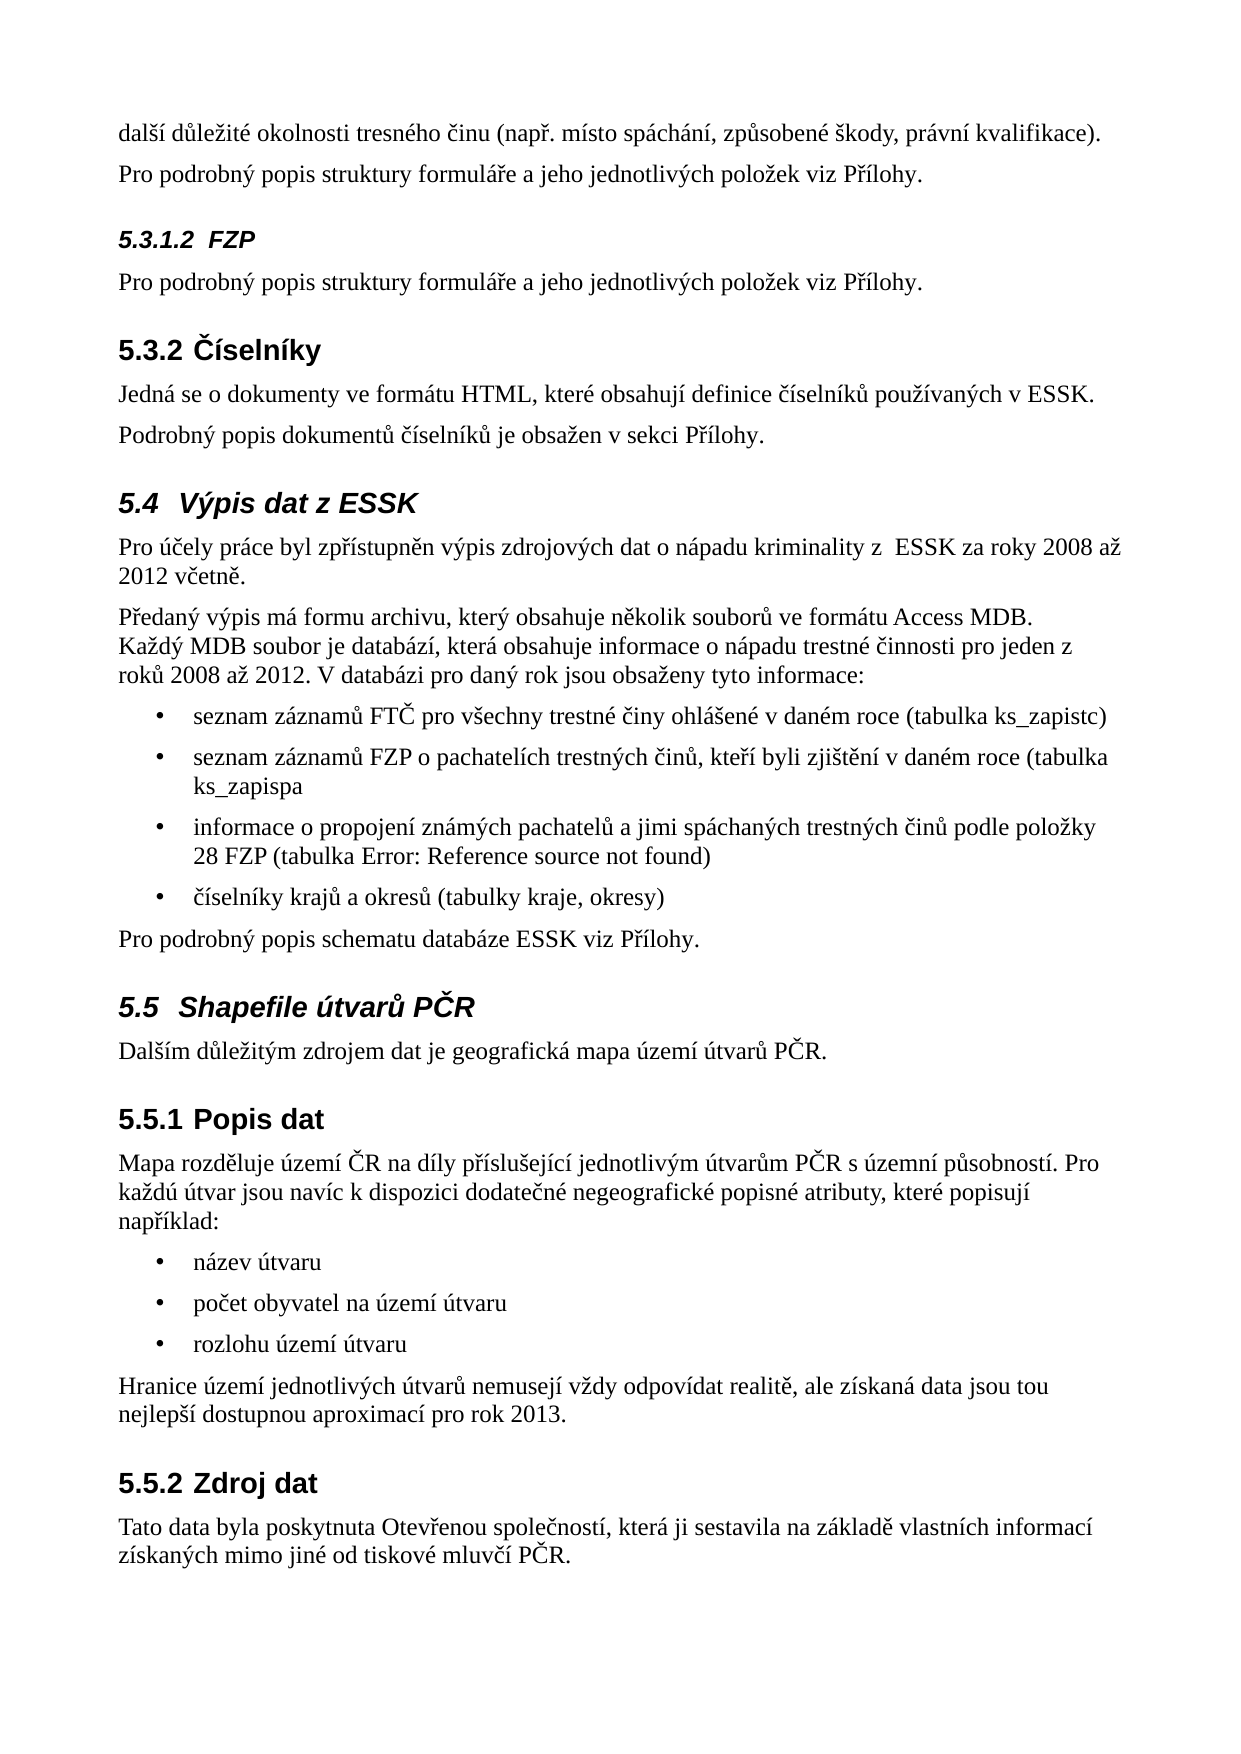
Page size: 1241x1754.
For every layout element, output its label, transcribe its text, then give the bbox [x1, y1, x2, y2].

list seznam záznamů FTČ pro všechny trestné činy ohlášené v daném roce (tabulka ks_zapistc) [156, 701, 1122, 730]
text Předaný výpis má formu archivu, který obsahuje několik souborů ve formátu Access MDB. Každý MDB soubor je databází, která obsahuje informace o nápadu trestné činnosti pro jeden z roků 2008 až 2012. V databázi pro daný rok jsou obsaženy tyto informace: [118, 602, 1122, 689]
text Tato data byla poskytnuta Otevřenou společností, která ji sestavila na základě vlastních informací získaných mimo jiné od tiskové mluvčí PČR. [118, 1512, 1122, 1569]
text Pro podrobný popis struktury formuláře a jeho jednotlivých položek viz Přílohy. [118, 159, 1122, 188]
text Podrobný popis dokumentů číselníků je obsažen v sekci Přílohy. [118, 420, 1122, 449]
subtitle Výpis dat z ESSK [118, 486, 1122, 520]
text Pro účely práce byl zpřístupněn výpis zdrojových dat o nápadu kriminality z ESSK za roky 2008 až 2012 včetně. [118, 532, 1122, 590]
list seznam záznamů FZP o pachatelích trestných činů, kteří byli zjištění v daném roce (tabulka ks_zapispa [156, 742, 1122, 800]
text Mapa rozděluje území ČR na díly příslušející jednotlivým útvarům PČR s územní působností. Pro každú útvar jsou navíc k dispozici dodatečné negeografické popisné atributy, které popisují například: [118, 1148, 1122, 1234]
text Pro podrobný popis struktury formuláře a jeho jednotlivých položek viz Přílohy. [118, 267, 1122, 295]
subtitle Číselníky [118, 333, 1122, 366]
subtitle Shapefile útvarů PČR [118, 990, 1122, 1023]
text další důležité okolnosti tresného činu (např. místo spáchání, způsobené škody, právní kvalifikace). [118, 118, 1122, 147]
subtitle Zdroj dat [118, 1466, 1122, 1499]
text Pro podrobný popis schematu databáze ESSK viz Přílohy. [118, 924, 1122, 952]
text Hranice území jednotlivých útvarů nemusejí vždy odpovídat realitě, ale získaná data jsou tou nejlepší dostupnou aproximací pro rok 2013. [118, 1371, 1122, 1428]
subtitle Popis dat [118, 1102, 1122, 1136]
text Jedná se o dokumenty ve formátu HTML, které obsahují definice číselníků používaných v ESSK. [118, 379, 1122, 408]
list informace o propojení známých pachatelů a jimi spáchaných trestných činů podle položky 28 FZP (tabulka Chyba: zdroj odkazu nenalezen) [156, 812, 1122, 870]
list rozlohu území útvaru [156, 1329, 1122, 1358]
list počet obyvatel na území útvaru [156, 1288, 1122, 1317]
list název útvaru [156, 1247, 1122, 1276]
list číselníky krajů a okresů (tabulky kraje, okresy) [156, 882, 1122, 911]
text Dalším důležitým zdrojem dat je geografická mapa území útvarů PČR. [118, 1036, 1122, 1065]
subtitle FZP [118, 226, 1122, 254]
